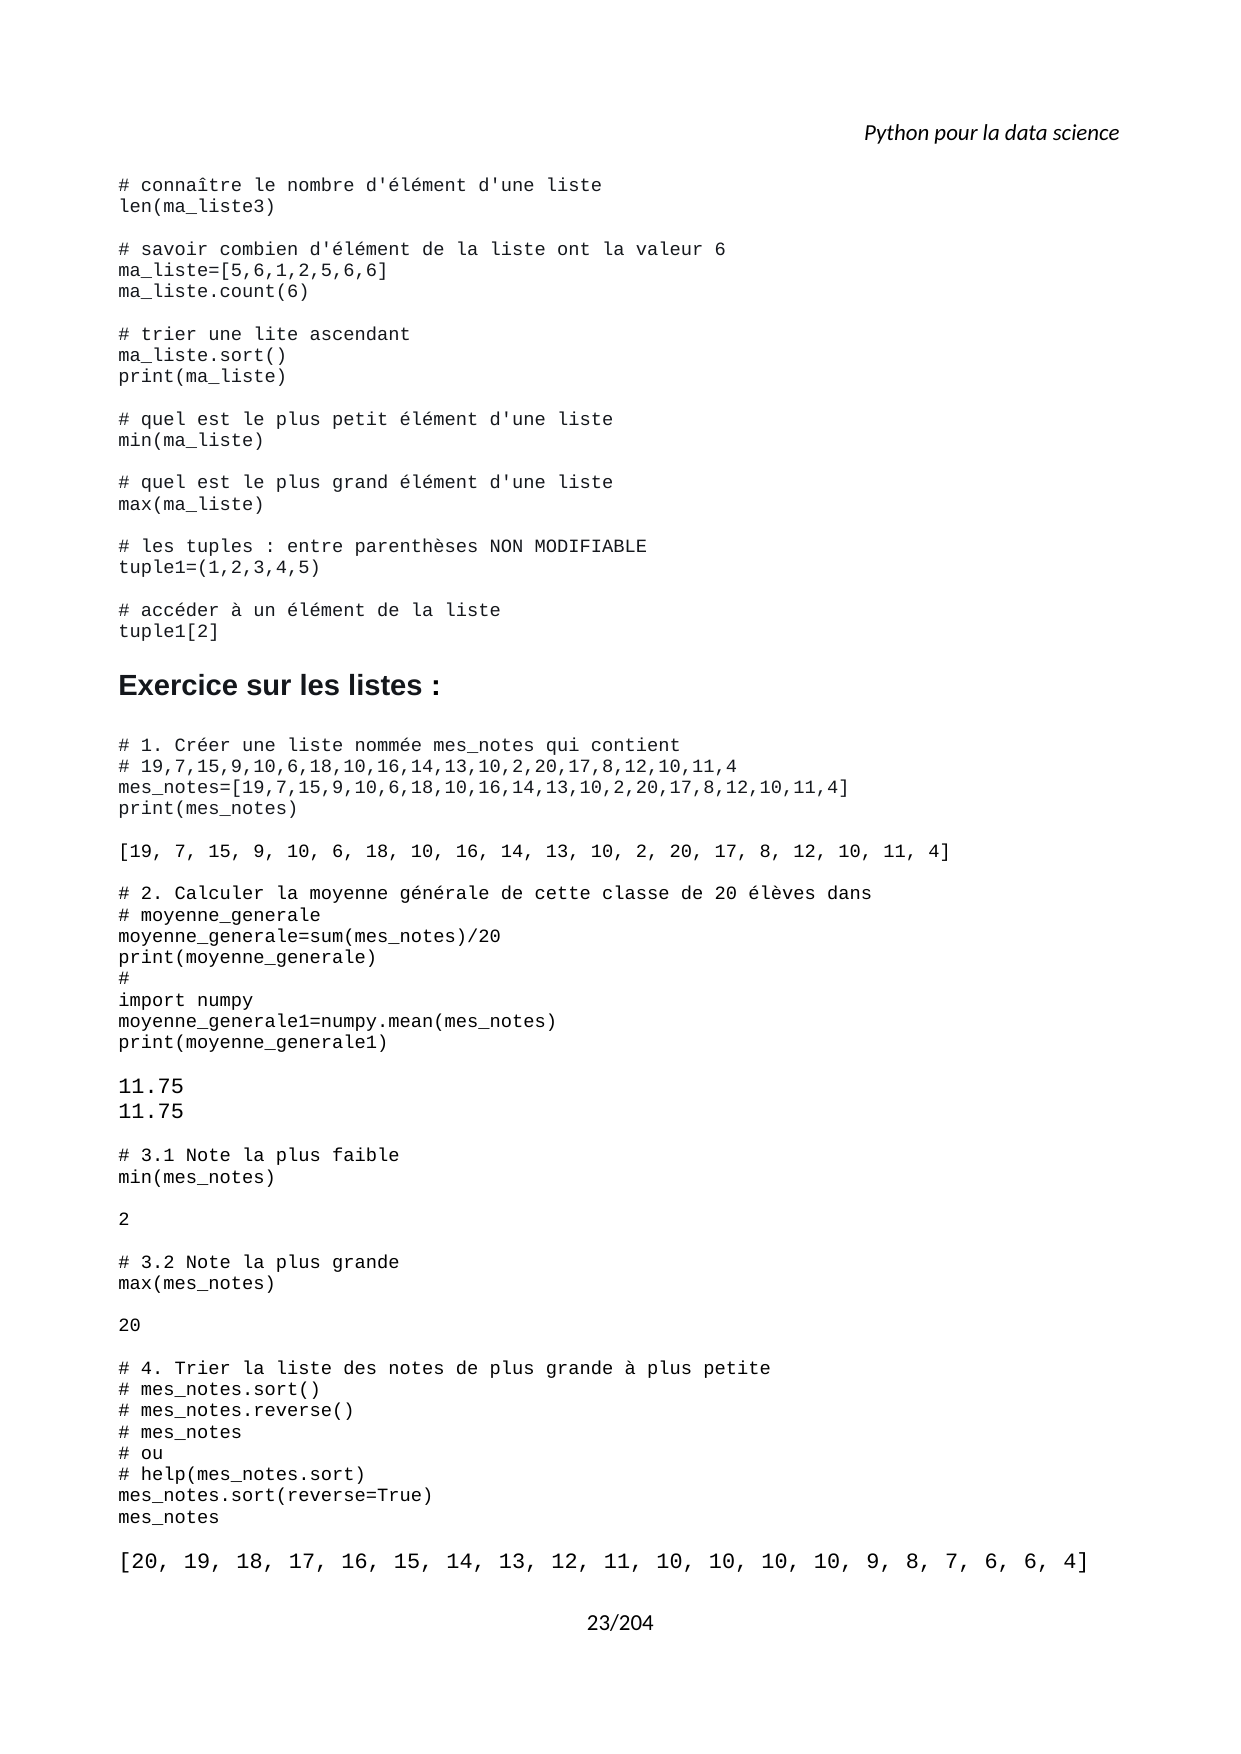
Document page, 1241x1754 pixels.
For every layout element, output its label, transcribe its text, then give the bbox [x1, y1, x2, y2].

text print(ma_liste) [118, 367, 1122, 388]
text 11.75 [118, 1100, 1122, 1125]
text [19, 7, 15, 9, 10, 6, 18, 10, 16, 14, 13, 10, 2, 20, 17, 8, 12, 10, 11, 4] [118, 842, 1122, 863]
text print(mes_notes) [118, 799, 1122, 820]
text # accéder à un élément de la liste [118, 601, 1122, 622]
text # les tuples : entre parenthèses NON MODIFIABLE [118, 537, 1122, 558]
text # 1. Créer une liste nommée mes_notes qui contient [118, 735, 1122, 757]
text mes_notes.sort(reverse=True) [118, 1486, 1122, 1507]
text tuple1[2] [118, 622, 1122, 643]
text # mes_notes.sort() [118, 1380, 1122, 1401]
text 2 [118, 1210, 1122, 1231]
text ma_liste=[5,6,1,2,5,6,6] [118, 261, 1122, 282]
text 11.75 [118, 1075, 1122, 1100]
subtitle Exercice sur les listes : [118, 668, 1122, 702]
text 20 [118, 1316, 1122, 1337]
text # mes_notes.reverse() [118, 1401, 1122, 1422]
text max(mes_notes) [118, 1274, 1122, 1295]
text # quel est le plus petit élément d'une liste [118, 409, 1122, 431]
text # trier une lite ascendant [118, 324, 1122, 346]
text # 4. Trier la liste des notes de plus grande à plus petite [118, 1359, 1122, 1380]
text # savoir combien d'élément de la liste ont la valeur 6 [118, 239, 1122, 261]
text len(ma_liste3) [118, 197, 1122, 218]
text mes_notes=[19,7,15,9,10,6,18,10,16,14,13,10,2,20,17,8,12,10,11,4] [118, 778, 1122, 799]
text # quel est le plus grand élément d'une liste [118, 473, 1122, 494]
text import numpy [118, 990, 1122, 1012]
text mes_notes [118, 1507, 1122, 1529]
text # ou [118, 1444, 1122, 1465]
text tuple1=(1,2,3,4,5) [118, 558, 1122, 579]
text # 2. Calculer la moyenne générale de cette classe de 20 élèves dans [118, 884, 1122, 905]
text # 19,7,15,9,10,6,18,10,16,14,13,10,2,20,17,8,12,10,11,4 [118, 757, 1122, 778]
text print(moyenne_generale1) [118, 1033, 1122, 1054]
text max(ma_liste) [118, 494, 1122, 516]
text min(ma_liste) [118, 431, 1122, 452]
text # moyenne_generale [118, 905, 1122, 927]
text # mes_notes [118, 1422, 1122, 1444]
text # connaître le nombre d'élément d'une liste [118, 176, 1122, 197]
text # [118, 969, 1122, 990]
text # 3.2 Note la plus grande [118, 1252, 1122, 1274]
text moyenne_generale=sum(mes_notes)/20 [118, 927, 1122, 948]
text [20, 19, 18, 17, 16, 15, 14, 13, 12, 11, 10, 10, 10, 10, 9, 8, 7, 6, 6, 4] [118, 1550, 1122, 1575]
text min(mes_notes) [118, 1167, 1122, 1189]
text # help(mes_notes.sort) [118, 1465, 1122, 1486]
text print(moyenne_generale) [118, 948, 1122, 969]
text # 3.1 Note la plus faible [118, 1146, 1122, 1167]
text ma_liste.count(6) [118, 282, 1122, 303]
text moyenne_generale1=numpy.mean(mes_notes) [118, 1012, 1122, 1033]
text ma_liste.sort() [118, 346, 1122, 367]
